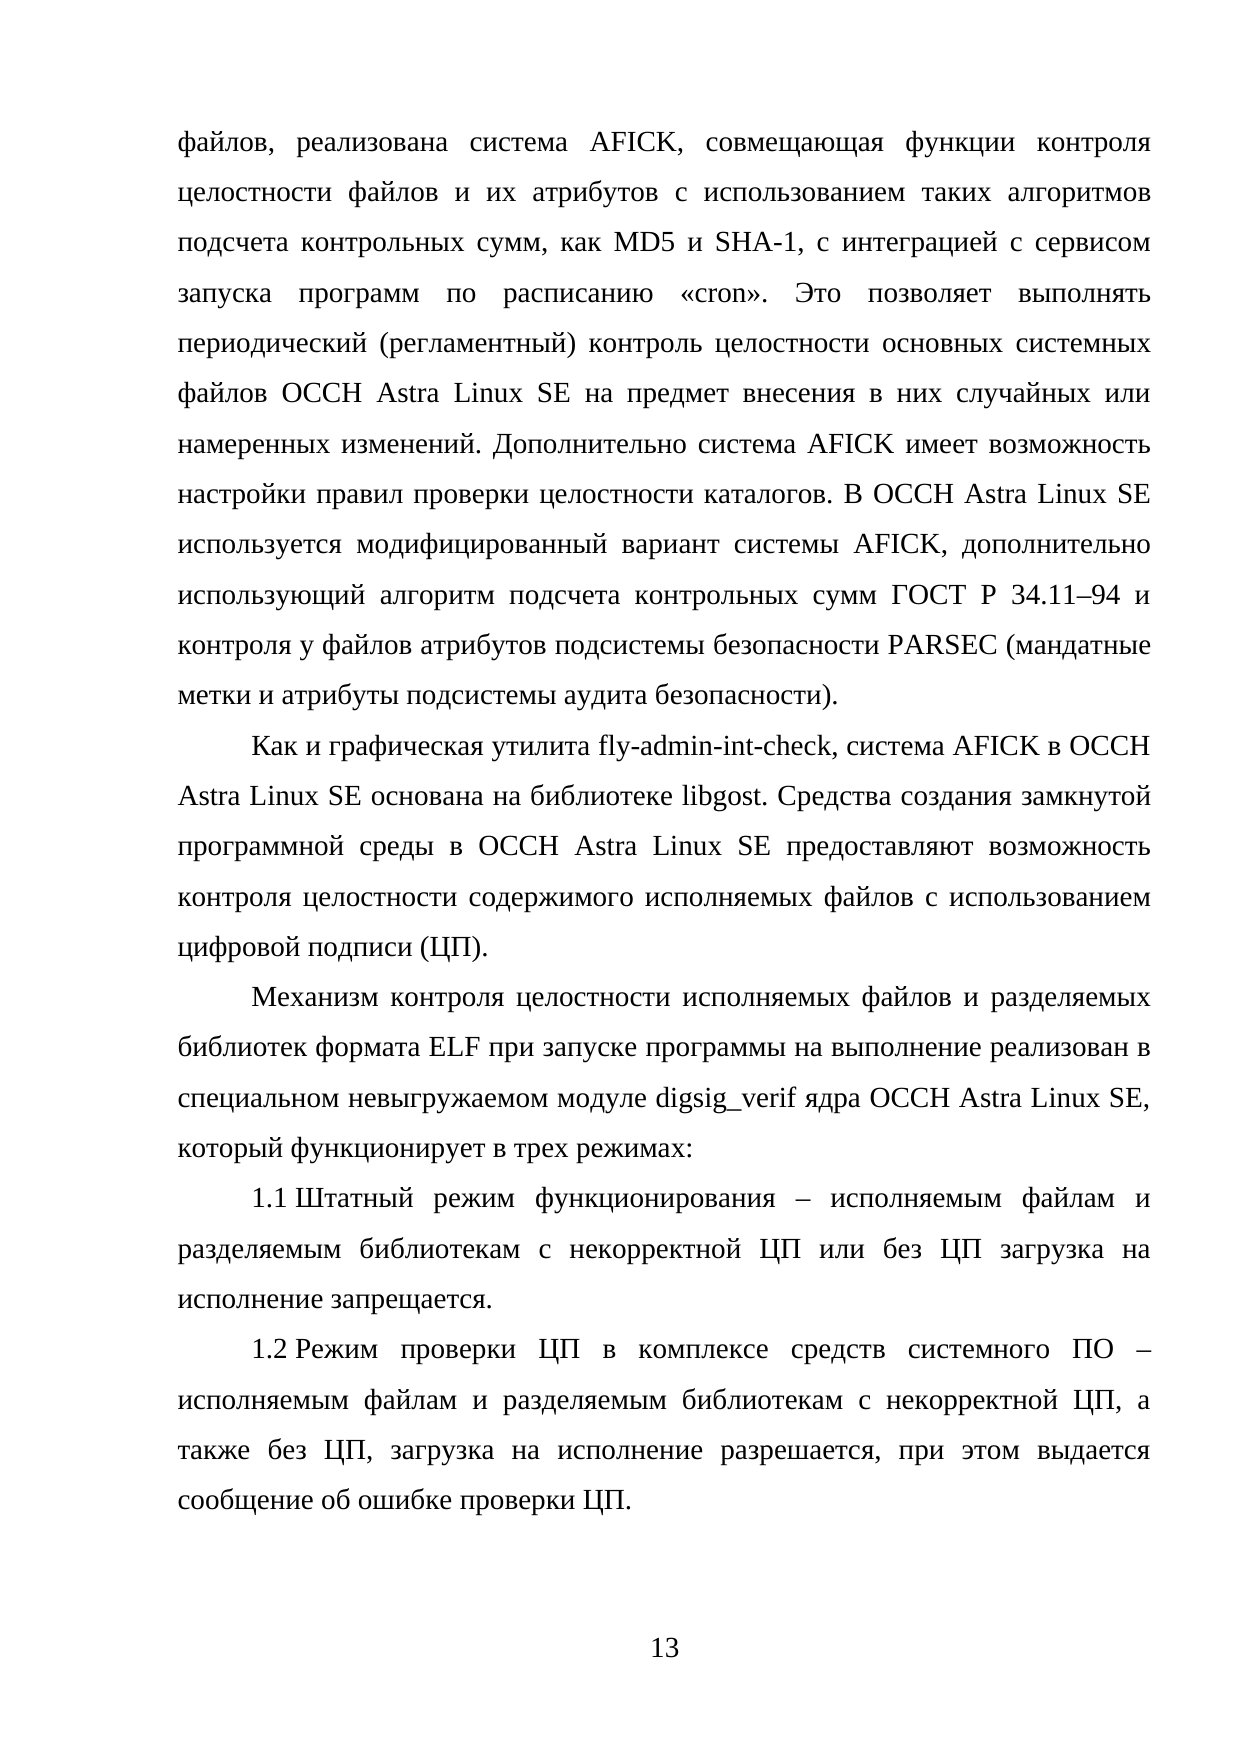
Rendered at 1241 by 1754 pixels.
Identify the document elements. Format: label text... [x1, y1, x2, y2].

list Штатный режим функционирования – исполняемым файлам и разделяемым библиотекам с некорректной ЦП или без ЦП загрузка на исполнение запрещается. [177, 1181, 1152, 1315]
text Механизм контроля целостности исполняемых файлов и разделяемых библиотек формата ELF при запуске программы на выполнение реализован в специальном невыгружаемом модуле digsig_verif ядра ОССН Astra Linux SE, который функционирует в трех режимах: [177, 979, 1152, 1164]
list Режим проверки ЦП в комплексе средств системного ПО – исполняемым файлам и разделяемым библиотекам с некорректной ЦП, а также без ЦП, загрузка на исполнение разрешается, при этом выдается сообщение об ошибке проверки ЦП. [177, 1331, 1152, 1516]
text файлов, реализована система AFICK, совмещающая функции контроля целостности файлов и их атрибутов с использованием таких алгоритмов подсчета контрольных сумм, как MD5 и SHA-1, с интеграцией с сервисом запуска программ по расписанию «cron». Это позволяет выполнять периодический (регламентный) контроль целостности основных системных файлов ОССН Astra Linux SE на предмет внесения в них случайных или намеренных изменений. Дополнительно система AFICK имеет возможность настройки правил проверки целостности каталогов. В ОССН Astra Linux SE используется модифицированный вариант системы AFICK, дополнительно использующий алгоритм подсчета контрольных сумм ГОСТ Р 34.11–94 и контроля у файлов атрибутов подсистемы безопасности PARSEC (мандатные метки и атрибуты подсистемы аудита безопасности). [177, 124, 1152, 711]
text Как и графическая утилита fly-admin-int-check, система AFICK в ОССН Astra Linux SE основана на библиотеке libgost. Средства создания замкнутой программной среды в ОССН Astra Linux SE предоставляют возможность контроля целостности содержимого исполняемых файлов с использованием цифровой подписи (ЦП). [177, 728, 1152, 962]
